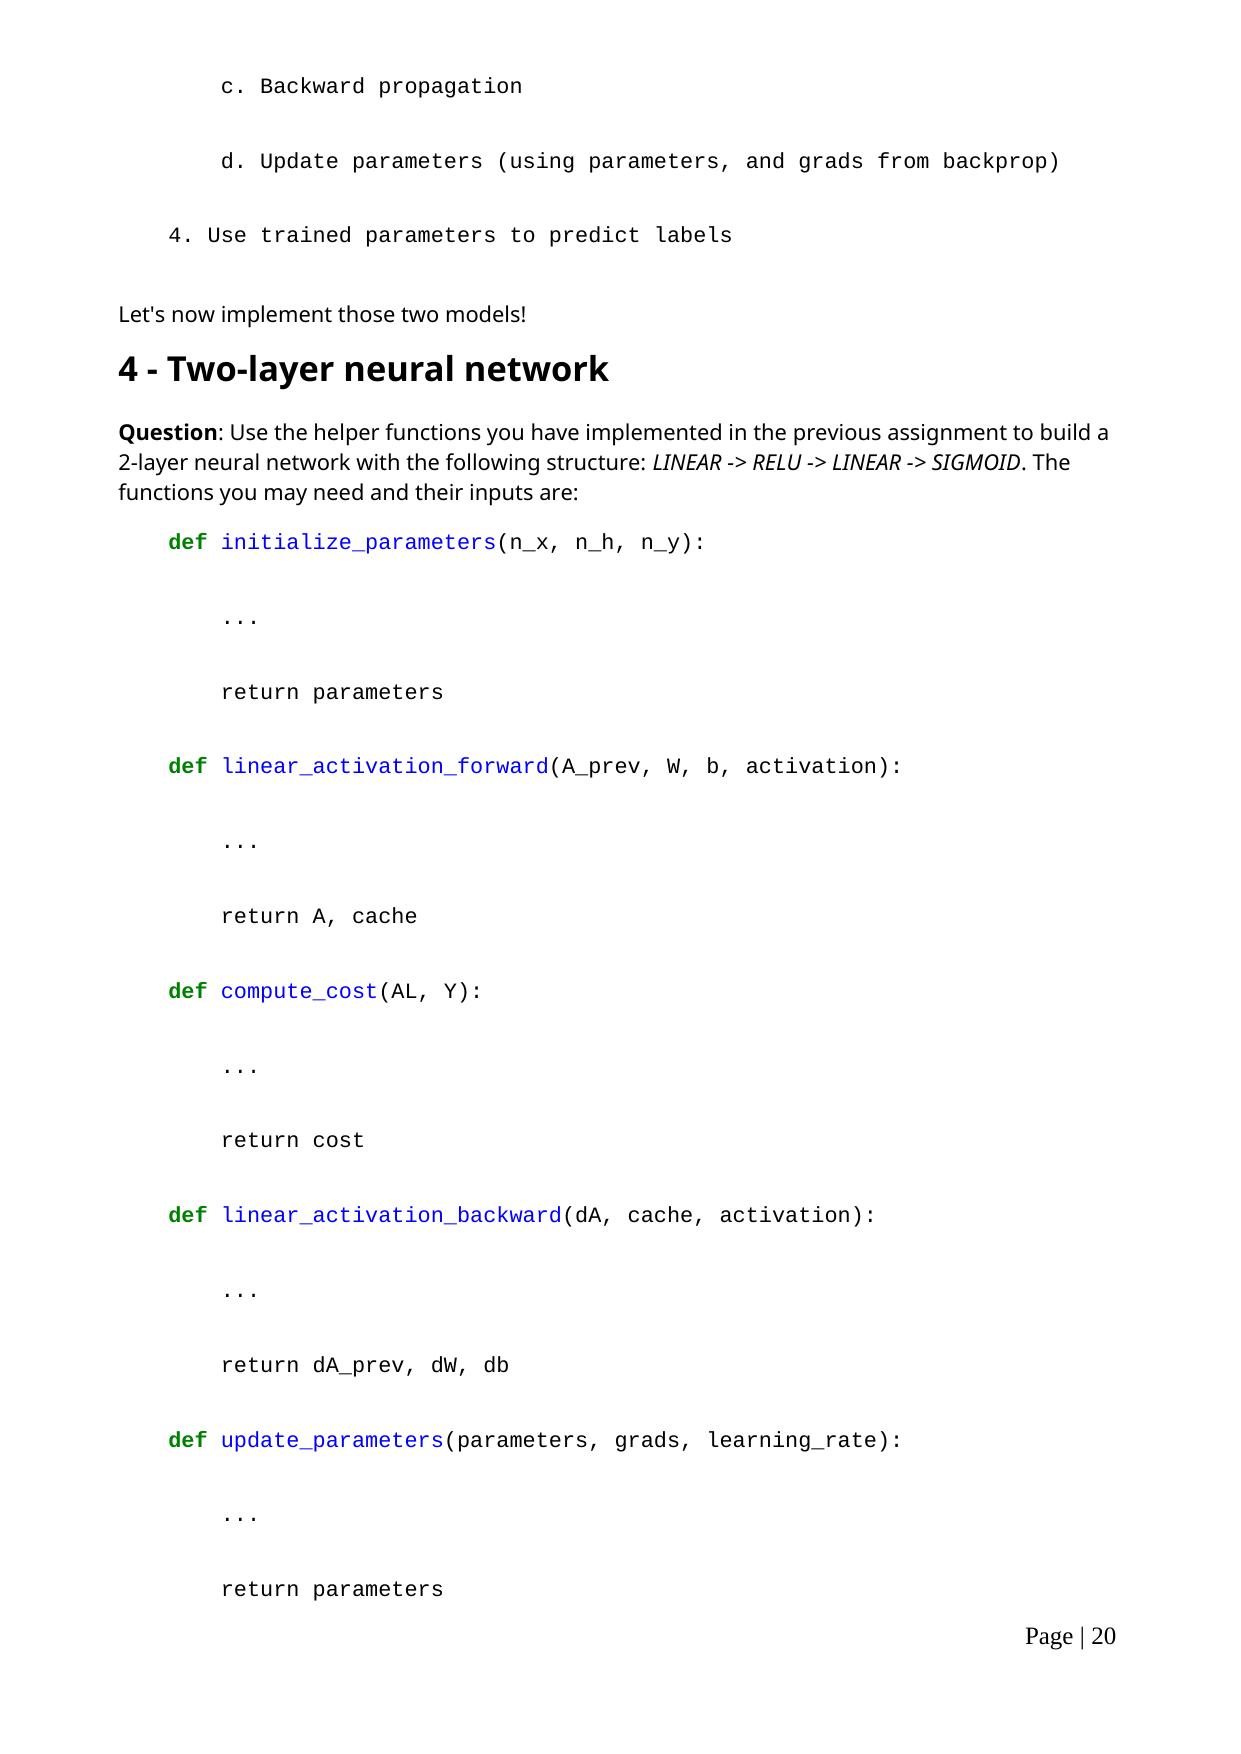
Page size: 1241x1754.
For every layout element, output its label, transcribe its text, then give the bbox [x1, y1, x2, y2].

text Let's now implement those two models! [118, 299, 1122, 329]
subtitle 4 - Two-layer neural network [118, 345, 1122, 392]
text def compute_cost(AL, Y): [168, 980, 1072, 1005]
text ... [168, 831, 1072, 855]
text return A, cache [168, 905, 1072, 930]
text def initialize_parameters(n_x, n_h, n_y): [168, 531, 1072, 556]
text return dA_prev, dW, db [168, 1354, 1072, 1379]
text c. Backward propagation [168, 75, 1072, 100]
text def linear_activation_backward(dA, cache, activation): [168, 1204, 1072, 1229]
text return parameters [168, 1578, 1072, 1603]
text return cost [168, 1130, 1072, 1154]
text 4. Use trained parameters to predict labels [168, 224, 1072, 249]
text def linear_activation_forward(A_prev, W, b, activation): [168, 756, 1072, 781]
text Question: Use the helper functions you have implemented in the previous assignment to build a 2-layer neural network with the following structure: LINEAR -> RELU -> LINEAR -> SIGMOID. The functions you may need and their inputs are: [118, 417, 1122, 506]
text def update_parameters(parameters, grads, learning_rate): [168, 1429, 1072, 1454]
text ... [168, 1279, 1072, 1304]
text ... [168, 1055, 1072, 1080]
text ... [168, 1504, 1072, 1528]
text return parameters [168, 681, 1072, 706]
text d. Update parameters (using parameters, and grads from backprop) [168, 150, 1072, 174]
text ... [168, 606, 1072, 631]
